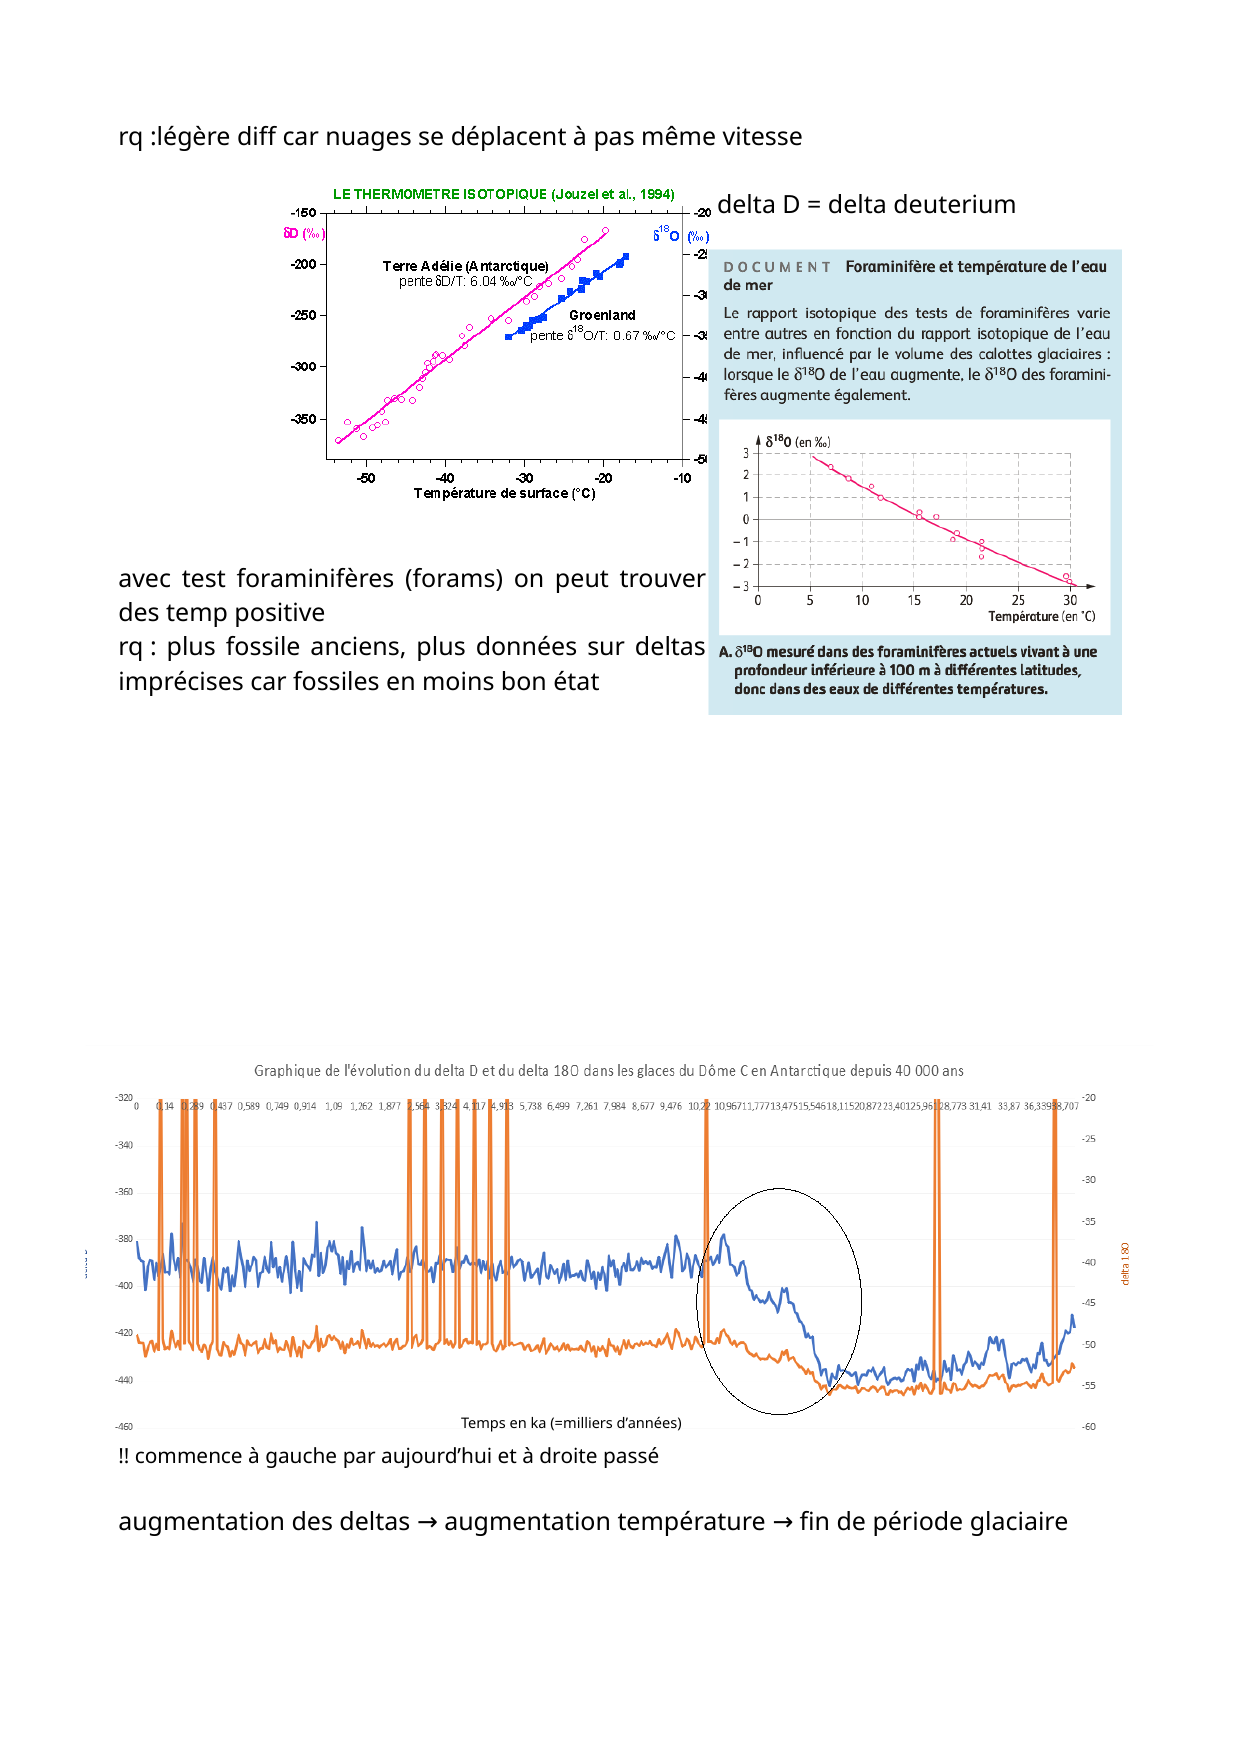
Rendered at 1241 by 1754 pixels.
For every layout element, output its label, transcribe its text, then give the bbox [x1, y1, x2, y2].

text avec test foraminifères (forams) on peut trouver des temp positive [118, 561, 706, 629]
text augmentation des deltas → augmentation température → fin de période glaciaire [118, 1504, 1122, 1538]
text [118, 186, 279, 220]
picture [85, 1045, 1154, 1442]
text rq :légère diff car nuages se déplacent à pas même vitesse [118, 118, 1122, 152]
picture [279, 185, 1130, 715]
text [118, 1038, 1122, 1045]
text !! commence à gauche par aujourd’hui et à droite passé [118, 1442, 1122, 1470]
text rq : plus fossile anciens, plus données sur deltas imprécises car fossiles en moins bon état [118, 629, 706, 697]
text delta D = delta deuterium [717, 186, 1122, 220]
